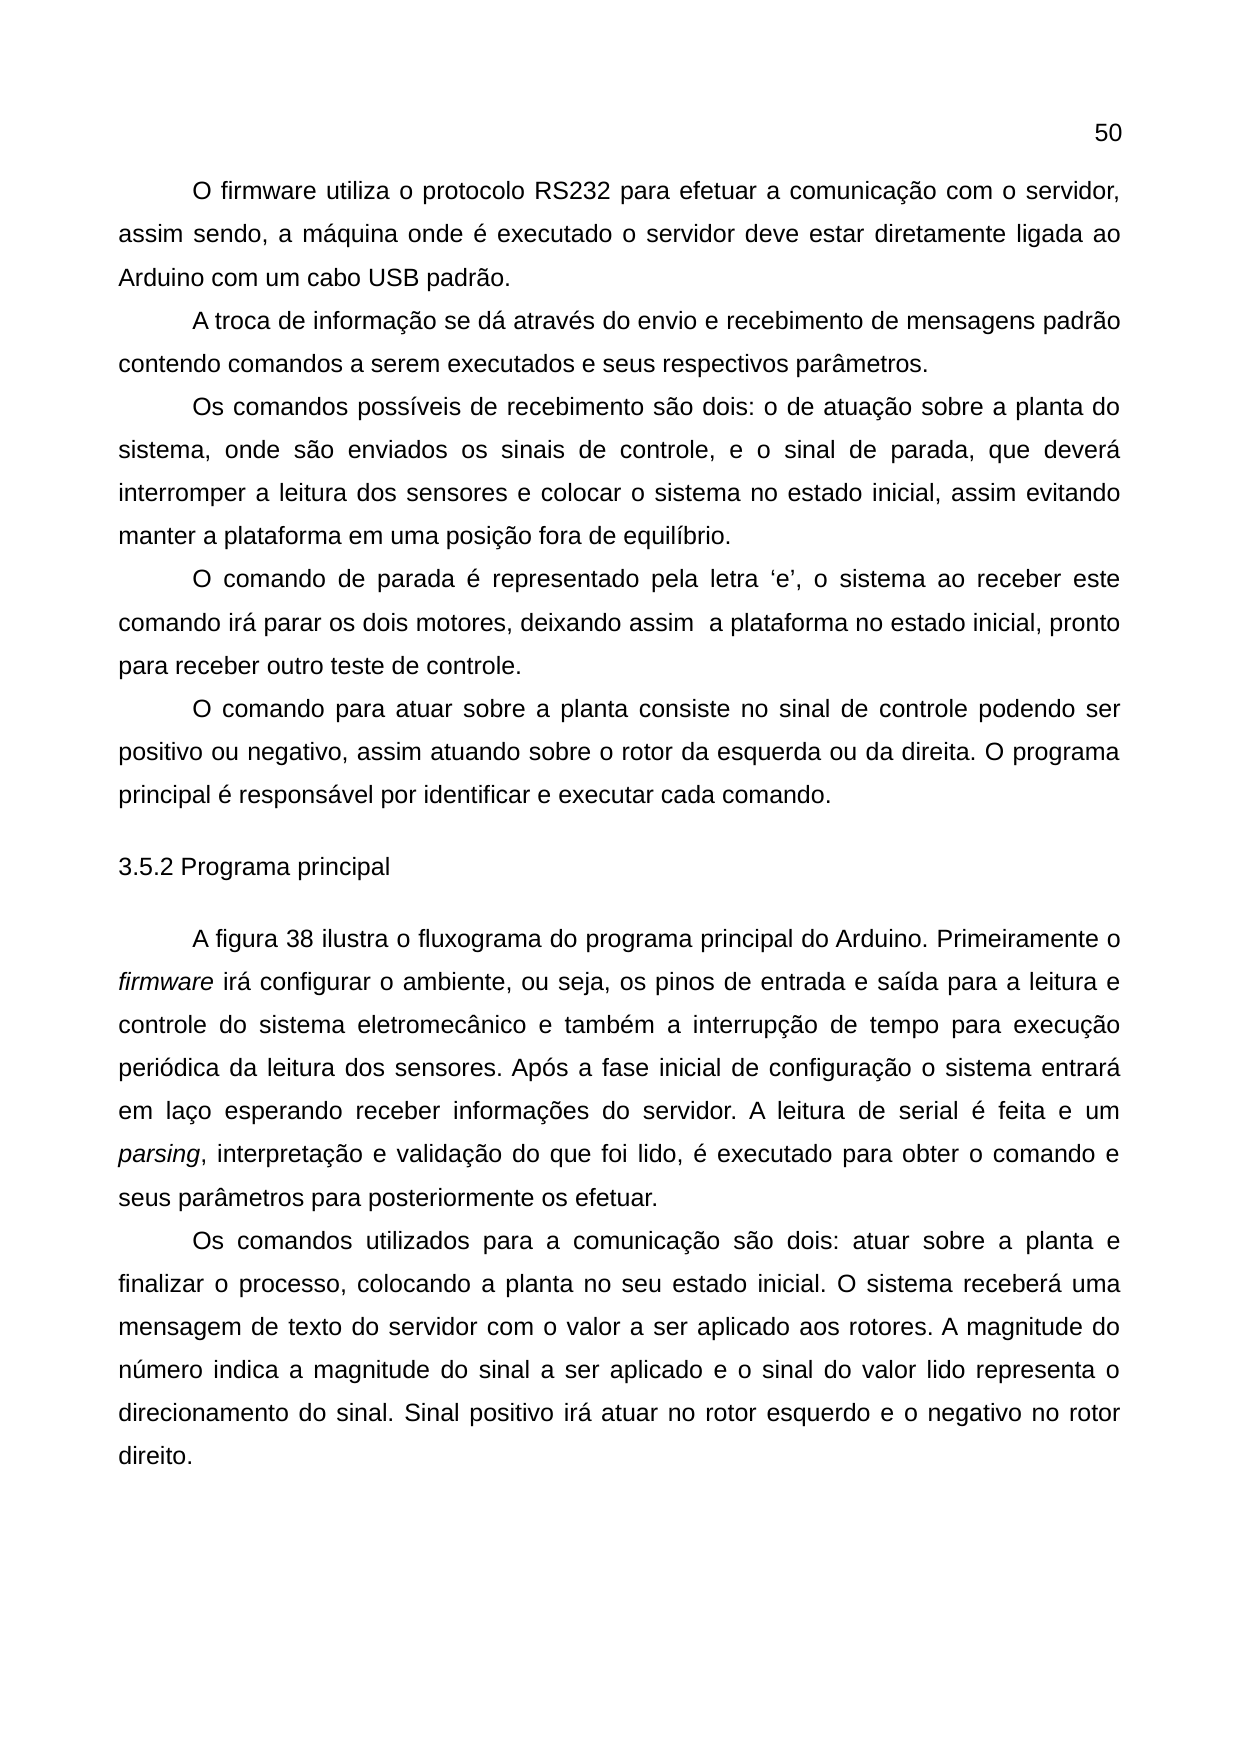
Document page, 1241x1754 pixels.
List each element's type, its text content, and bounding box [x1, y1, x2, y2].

text O firmware utiliza o protocolo RS232 para efetuar a comunicação com o servidor, assim sendo, a máquina onde é executado o servidor deve estar diretamente ligada ao Arduino com um cabo USB padrão. [118, 176, 1122, 291]
text A figura 38 ilustra o fluxograma do programa principal do Arduino. Primeiramente o firmware irá configurar o ambiente, ou seja, os pinos de entrada e saída para a leitura e controle do sistema eletromecânico e também a interrupção de tempo para execução periódica da leitura dos sensores. Após a fase inicial de configuração o sistema entrará em laço esperando receber informações do servidor. A leitura de serial é feita e um parsing, interpretação e validação do que foi lido, é executado para obter o comando e seus parâmetros para posteriormente os efetuar. [118, 924, 1122, 1211]
text A troca de informação se dá através do envio e recebimento de mensagens padrão contendo comandos a serem executados e seus respectivos parâmetros. [118, 306, 1122, 378]
text Os comandos utilizados para a comunicação são dois: atuar sobre a planta e finalizar o processo, colocando a planta no seu estado inicial. O sistema receberá uma mensagem de texto do servidor com o valor a ser aplicado aos rotores. A magnitude do número indica a magnitude do sinal a ser aplicado e o sinal do valor lido representa o direcionamento do sinal. Sinal positivo irá atuar no rotor esquerdo e o negativo no rotor direito. [118, 1226, 1122, 1470]
subtitle 3.5.2 Programa principal [118, 852, 1122, 881]
text O comando de parada é representado pela letra ‘e’, o sistema ao receber este comando irá parar os dois motores, deixando assim a plataforma no estado inicial, pronto para receber outro teste de controle. [118, 564, 1122, 679]
text Os comandos possíveis de recebimento são dois: o de atuação sobre a planta do sistema, onde são enviados os sinais de controle, e o sinal de parada, que deverá interromper a leitura dos sensores e colocar o sistema no estado inicial, assim evitando manter a plataforma em uma posição fora de equilíbrio. [118, 392, 1122, 550]
text O comando para atuar sobre a planta consiste no sinal de controle podendo ser positivo ou negativo, assim atuando sobre o rotor da esquerda ou da direita. O programa principal é responsável por identificar e executar cada comando. [118, 694, 1122, 809]
